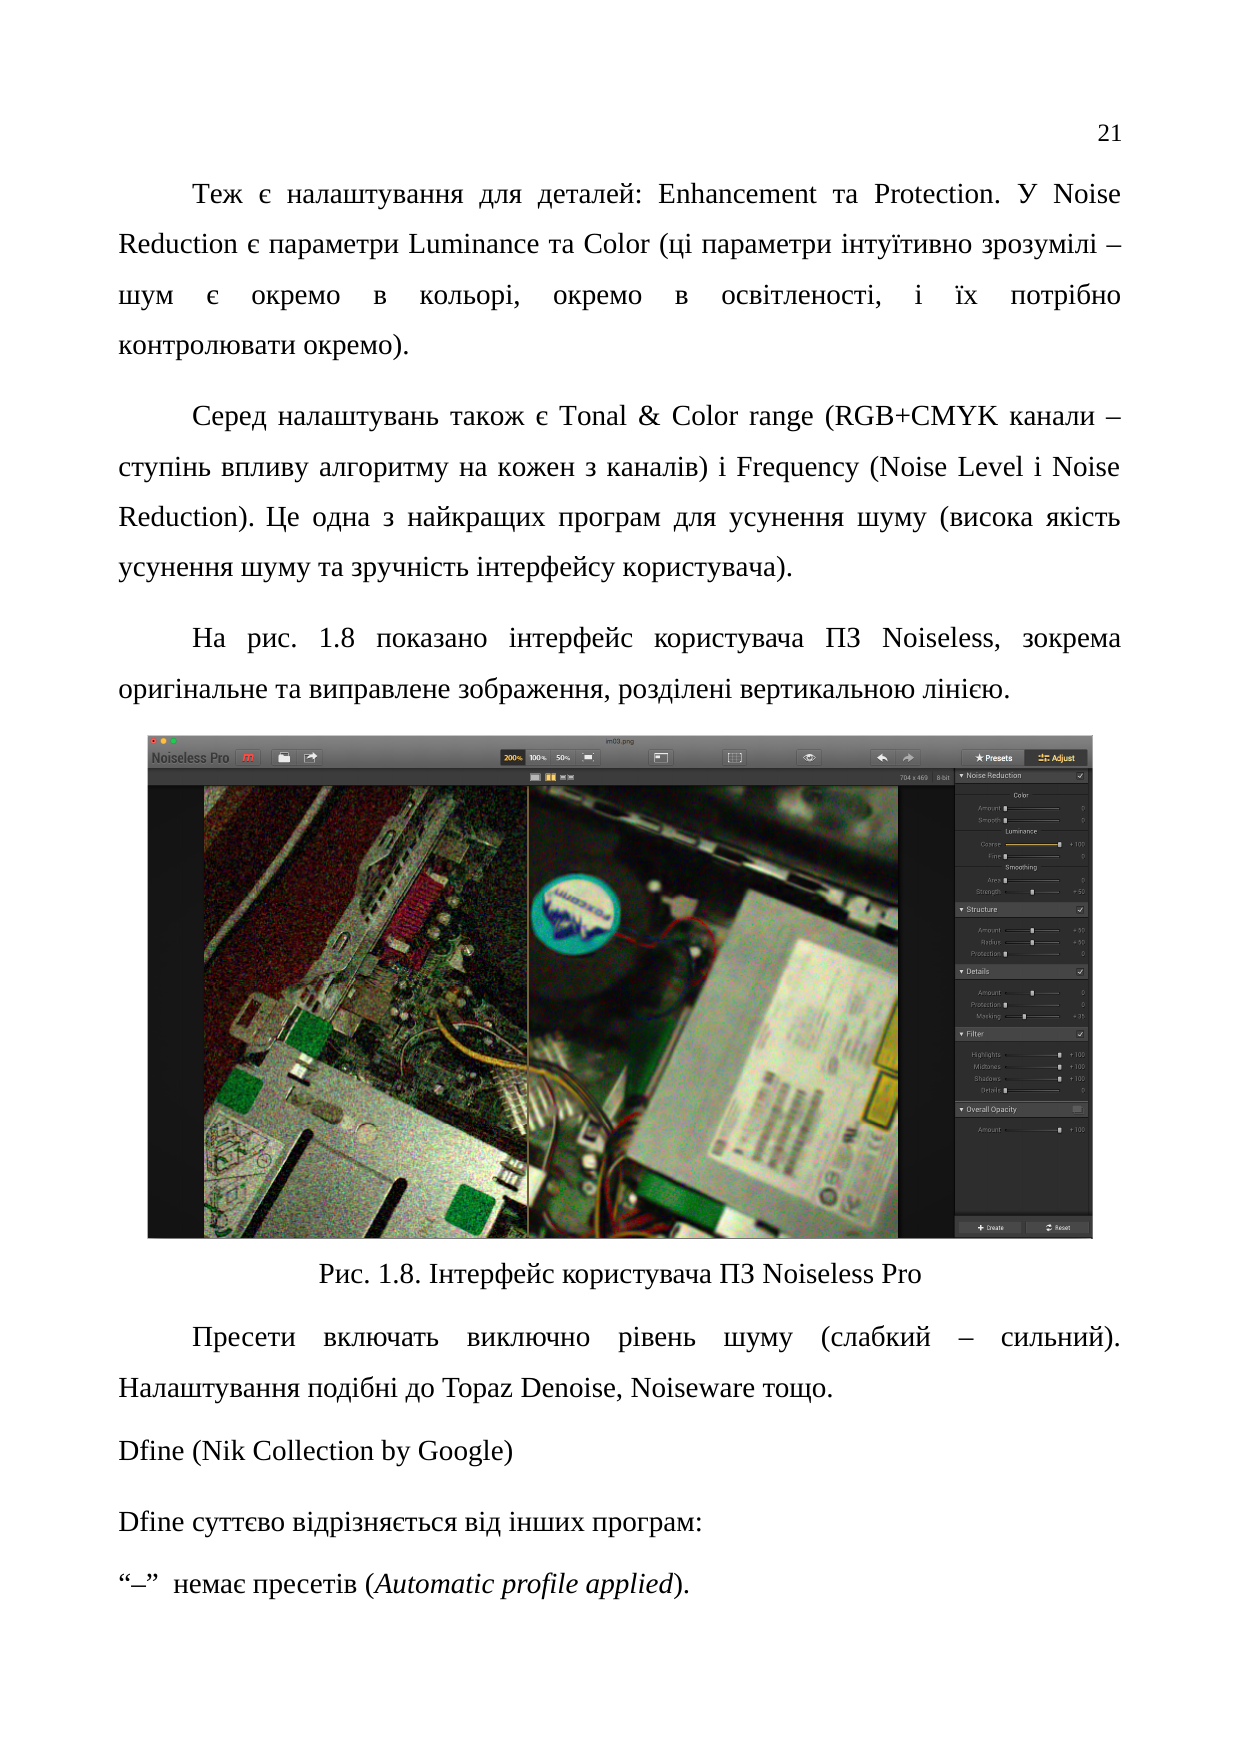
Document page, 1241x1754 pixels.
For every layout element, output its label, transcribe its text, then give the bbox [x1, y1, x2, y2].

text “–” немає пресетів (Automatic profile applied). [118, 1567, 1122, 1600]
text Рис. 1.8. Інтерфейс користувача ПЗ Noiseless Pro [118, 734, 1122, 1290]
text Пресети включать виключно рівень шуму (слабкий – сильний). Налаштування подібні до Topaz Denoise, Noiseware тощо. [118, 1319, 1122, 1403]
text Теж є налаштування для деталей: Enhancement та Protection. У Noise Reduction є параметри Luminance та Color (ці параметри інтуїтивно зрозумілі – шум є окремо в кольорі, окремо в освітленості, і їх потрібно контролювати окремо). [118, 176, 1122, 361]
picture [147, 735, 1093, 1239]
text Серед налаштувань також є Tonal & Color range (RGB+CMYK канали – ступінь впливу алгоритму на кожен з каналів) і Frequency (Noise Level i Noise Reduction). Це одна з найкращих програм для усунення шуму (висока якість усунення шуму та зручність інтерфейсу користувача). [118, 398, 1122, 583]
text На рис. 1.8 показано інтерфейс користувача ПЗ Noiseless, зокрема оригінальне та виправлене зображення, розділені вертикальною лінією. [118, 621, 1122, 704]
text Dfine суттєво відрізняється від інших програм: [118, 1504, 1122, 1537]
text Dfine (Nik Collection by Google) [118, 1433, 1122, 1466]
